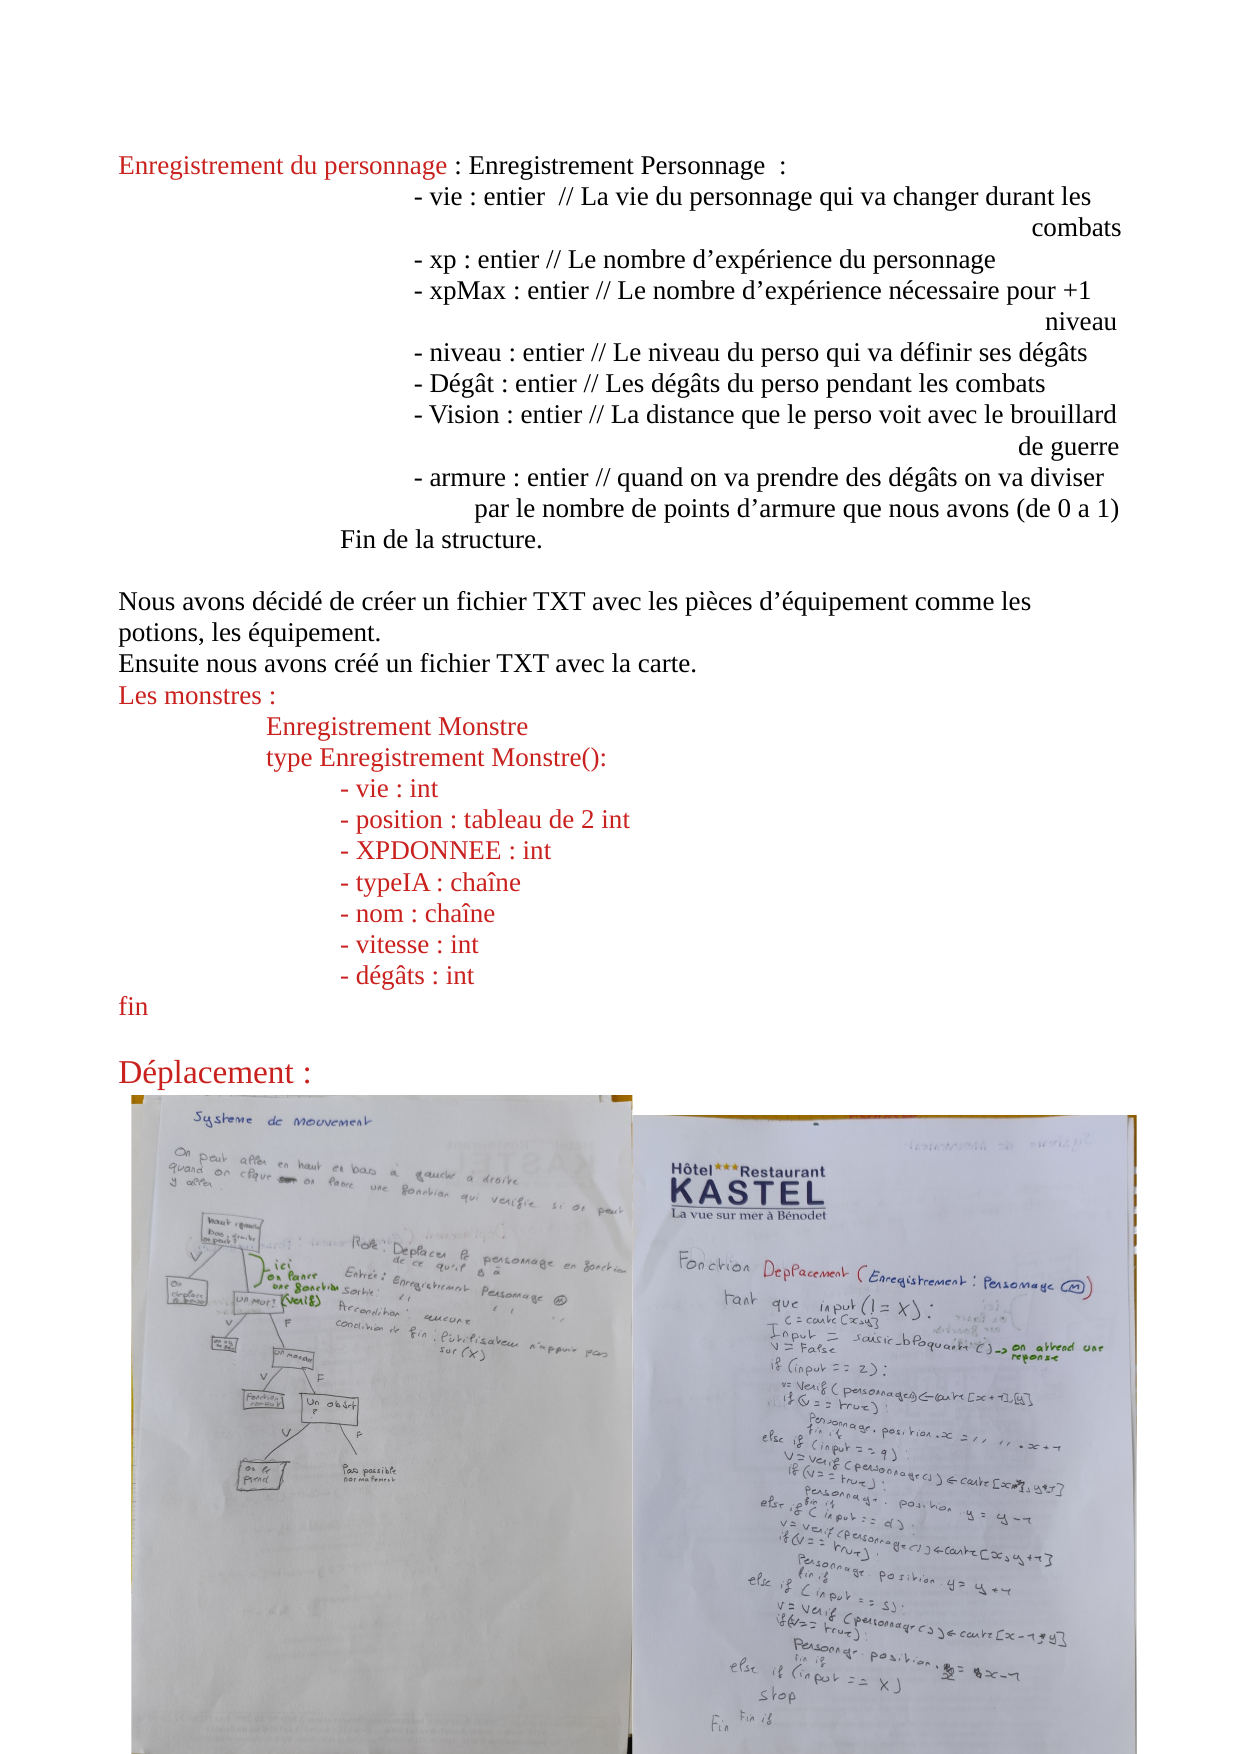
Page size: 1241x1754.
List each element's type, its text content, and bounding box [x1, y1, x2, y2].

text fin [118, 990, 1122, 1021]
text Déplacement : [118, 1052, 1122, 1091]
text - vitesse : int [118, 928, 1122, 959]
text Enregistrement Monstre [118, 710, 1122, 741]
text - Dégât : entier // Les dégâts du perso pendant les combats [118, 367, 1122, 398]
text - vie : entier // La vie du personnage qui va changer durant les combats [118, 180, 1122, 243]
text - vie : int [118, 772, 1122, 803]
text - Vision : entier // La distance que le perso voit avec le brouillard de guerre [118, 398, 1122, 461]
picture [131, 1095, 1137, 1754]
text - position : tableau de 2 int [118, 803, 1122, 834]
text - typeIA : chaîne [118, 866, 1122, 897]
text - nom : chaîne [118, 897, 1122, 928]
text Ensuite nous avons créé un fichier TXT avec la carte. [118, 648, 1122, 679]
text Les monstres : [118, 679, 1122, 710]
text Fin de la structure. [118, 523, 1122, 554]
text - armure : entier // quand on va prendre des dégâts on va diviser par le nombre de points d’armure que nous avons (de 0 a 1) [118, 461, 1122, 523]
text - xpMax : entier // Le nombre d’expérience nécessaire pour +1 niveau [118, 274, 1122, 336]
text - XPDONNEE : int [118, 834, 1122, 866]
text Enregistrement du personnage : Enregistrement Personnage : [118, 149, 1122, 180]
text Nous avons décidé de créer un fichier TXT avec les pièces d’équipement comme les potions, les équipement. [118, 585, 1122, 648]
text - dégâts : int [118, 959, 1122, 990]
text - niveau : entier // Le niveau du perso qui va définir ses dégâts [118, 336, 1122, 367]
text - xp : entier // Le nombre d’expérience du personnage [118, 243, 1122, 274]
text type Enregistrement Monstre(): [118, 741, 1122, 772]
